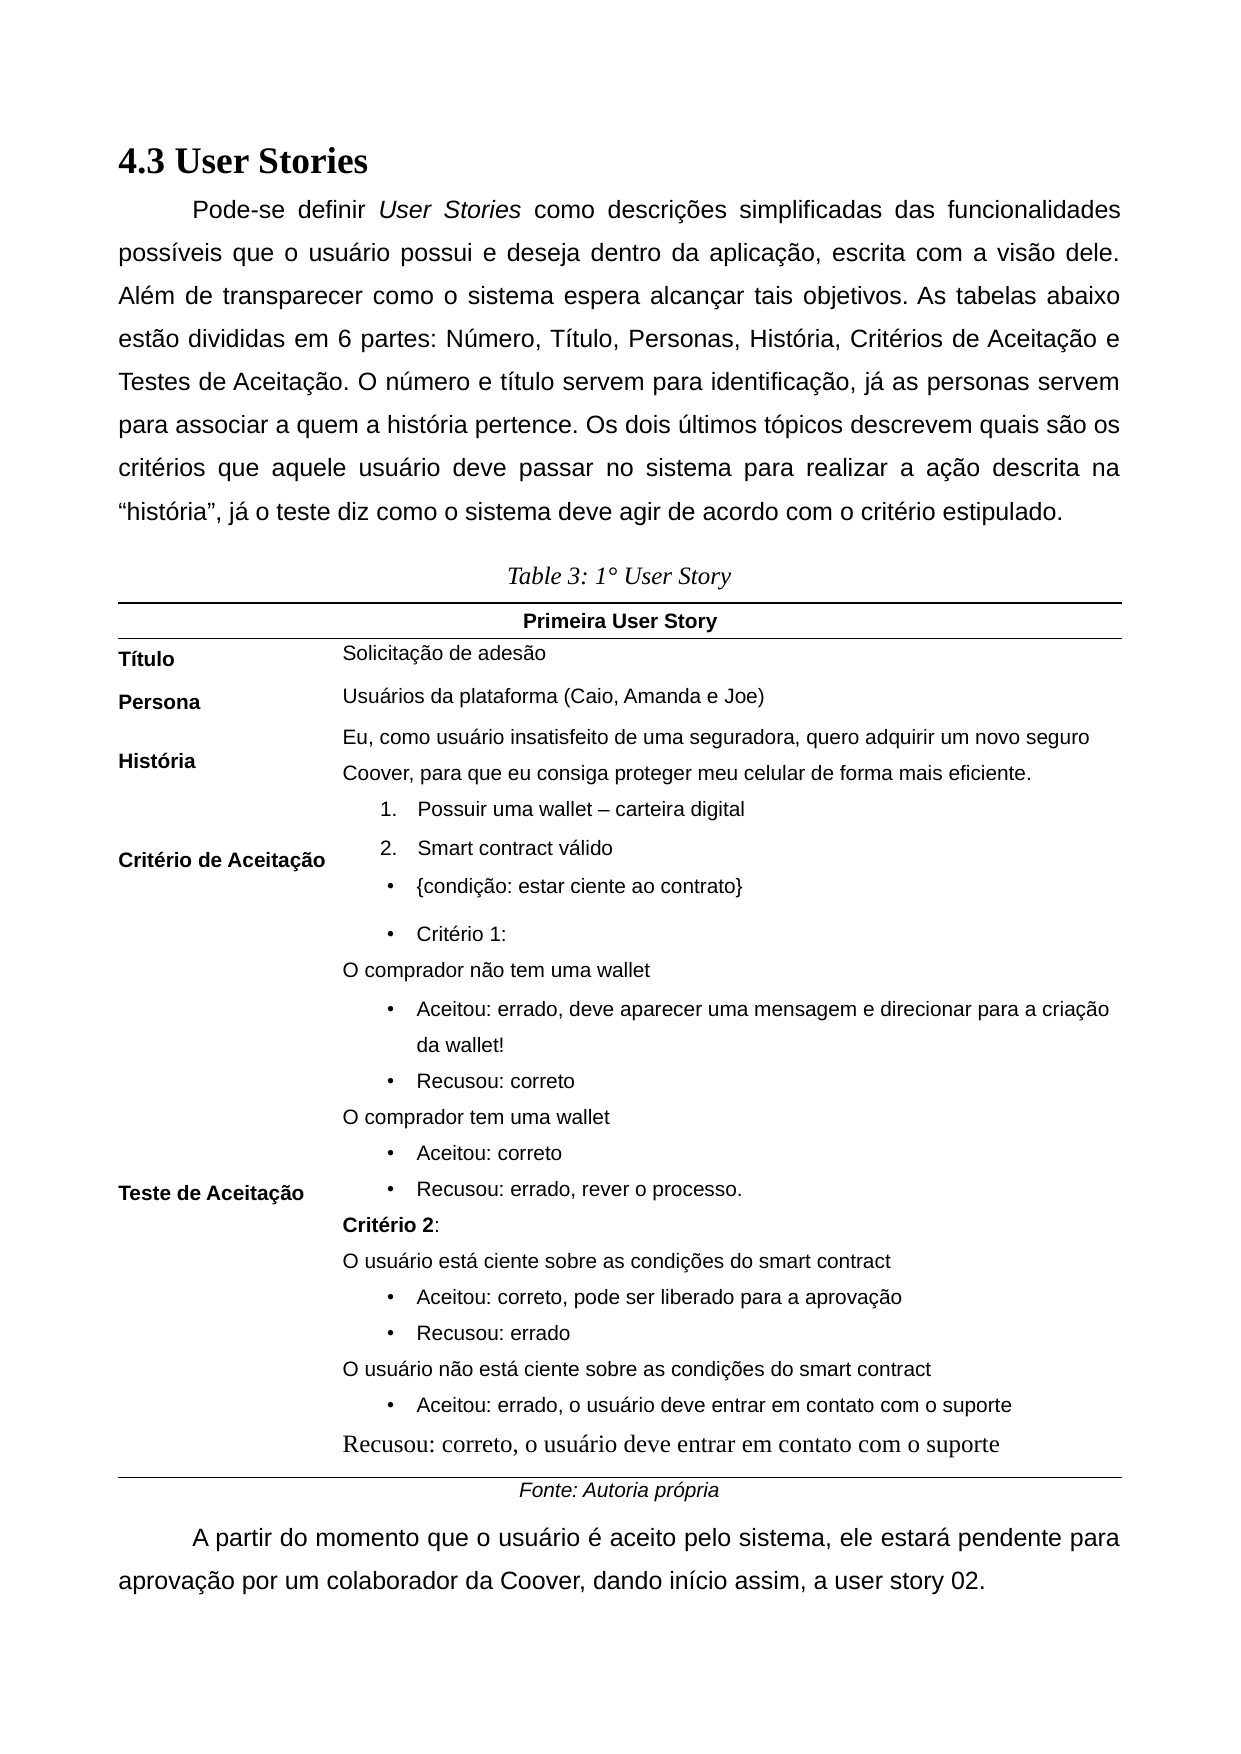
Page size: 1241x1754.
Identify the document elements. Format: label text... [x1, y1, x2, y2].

subtitle 4.3 User Stories [118, 139, 1122, 182]
table_cell Título [118, 639, 342, 678]
text Fonte: Autoria própria [118, 1478, 1122, 1502]
text A partir do momento que o usuário é aceito pelo sistema, ele estará pendente para aprovação por um colaborador da Coover, dando início assim, a user story 02. [118, 1522, 1122, 1594]
table_cell Possuir uma wallet – carteira digital Smart contract válido {condição: estar ciente ao contrato} [343, 797, 1122, 922]
text Table 3: 1° User Story [118, 561, 1122, 589]
table_cell Usuários da plataforma (Caio, Amanda e Joe) [343, 678, 1122, 725]
text Pode-se definir User Stories como descrições simplificadas das funcionalidades possíveis que o usuário possui e deseja dentro da aplicação, escrita com a visão dele. Além de transparecer como o sistema espera alcançar tais objetivos. As tabelas abaixo estão divididas em 6 partes: Número, Título, Personas, História, Critérios de Aceitação e Testes de Aceitação. O número e título servem para identificação, já as personas servem para associar a quem a história pertence. Os dois últimos tópicos descrevem quais são os critérios que aquele usuário deve passar no sistema para realizar a ação descrita na “história”, já o teste diz como o sistema deve agir de acordo com o critério estipulado. [118, 194, 1122, 525]
table_header Primeira User Story [118, 604, 1122, 638]
table_cell Solicitação de adesão [343, 639, 1122, 678]
table_cell Persona [118, 678, 342, 725]
table_cell Critério de Aceitação [118, 797, 342, 922]
table_cell Teste de Aceitação [118, 922, 342, 1476]
table_cell Critério 1: O comprador não tem uma wallet Aceitou: errado, deve aparecer uma mensagem e direcionar para a criação da wallet! Recusou: correto O comprador tem uma wallet Aceitou: correto Recusou: errado, rever o processo. Critério 2: O usuário está ciente sobre as condições do smart contract Aceitou: correto, pode ser liberado para a aprovação Recusou: errado O usuário não está ciente sobre as condições do smart contract Aceitou: errado, o usuário deve entrar em contato com o suporte Recusou: correto, o usuário deve entrar em contato com o suporte [343, 922, 1122, 1476]
table_cell Eu, como usuário insatisfeito de uma seguradora, quero adquirir um novo seguro Coover, para que eu consiga proteger meu celular de forma mais eficiente. [343, 725, 1122, 797]
table_cell História [118, 725, 342, 797]
